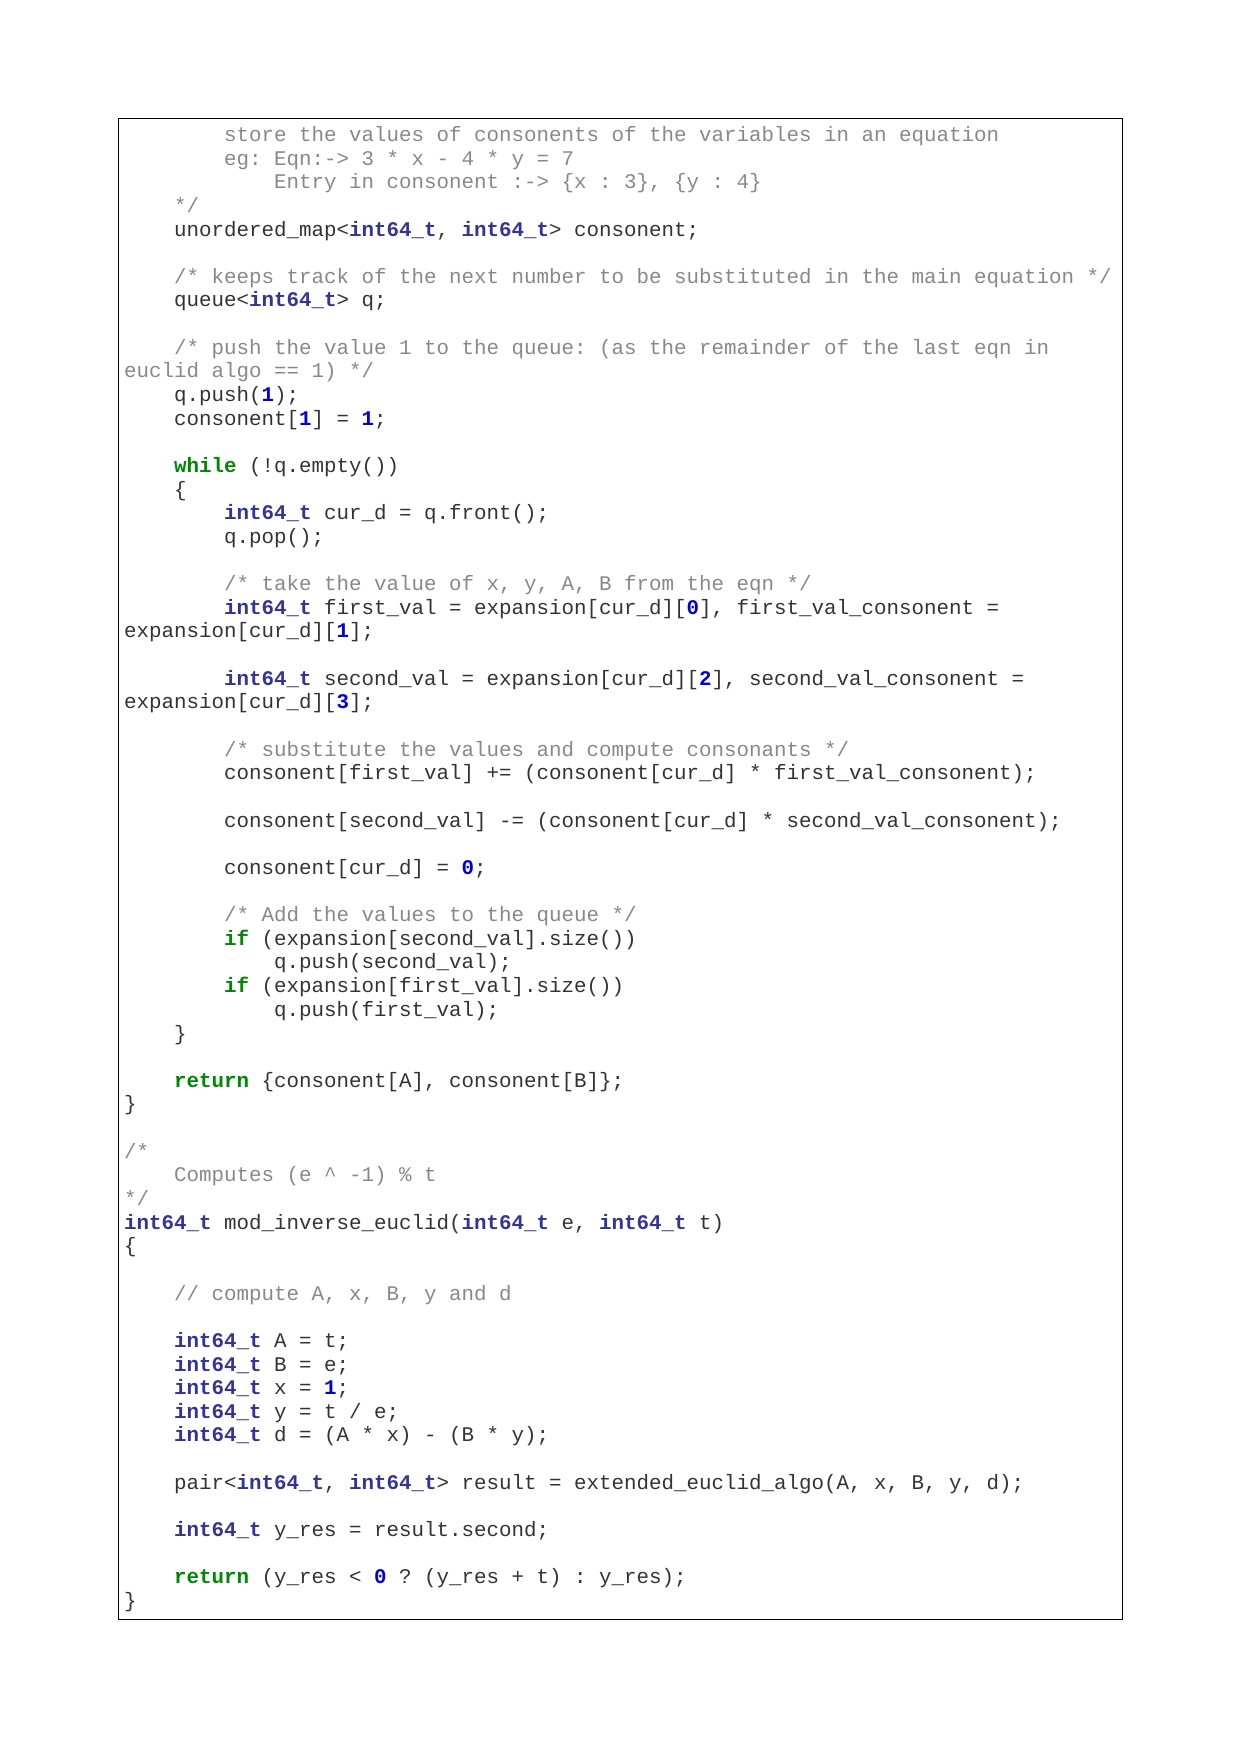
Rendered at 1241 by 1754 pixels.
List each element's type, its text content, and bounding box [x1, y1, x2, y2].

table_header store the values of consonents of the variables in an equation eg: Eqn:-> 3 * x - 4 * y = 7 Entry in consonent :-> {x : 3}, {y : 4} */ unordered_map<int64_t, int64_t> consonent; /* keeps track of the next number to be substituted in the main equation */ queue<int64_t> q; /* push the value 1 to the queue: (as the remainder of the last eqn in euclid algo == 1) */ q.push(1); consonent[1] = 1; while (!q.empty()) { int64_t cur_d = q.front(); q.pop(); /* take the value of x, y, A, B from the eqn */ int64_t first_val = expansion[cur_d][0], first_val_consonent = expansion[cur_d][1]; int64_t second_val = expansion[cur_d][2], second_val_consonent = expansion[cur_d][3]; /* substitute the values and compute consonants */ consonent[first_val] += (consonent[cur_d] * first_val_consonent); consonent[second_val] -= (consonent[cur_d] * second_val_consonent); consonent[cur_d] = 0; /* Add the values to the queue */ if (expansion[second_val].size()) q.push(second_val); if (expansion[first_val].size()) q.push(first_val); } return {consonent[A], consonent[B]}; } /* Computes (e ^ -1) % t */ int64_t mod_inverse_euclid(int64_t e, int64_t t) { // compute A, x, B, y and d int64_t A = t; int64_t B = e; int64_t x = 1; int64_t y = t / e; int64_t d = (A * x) - (B * y); pair<int64_t, int64_t> result = extended_euclid_algo(A, x, B, y, d); int64_t y_res = result.second; return (y_res < 0 ? (y_res + t) : y_res); } [119, 119, 1122, 1619]
